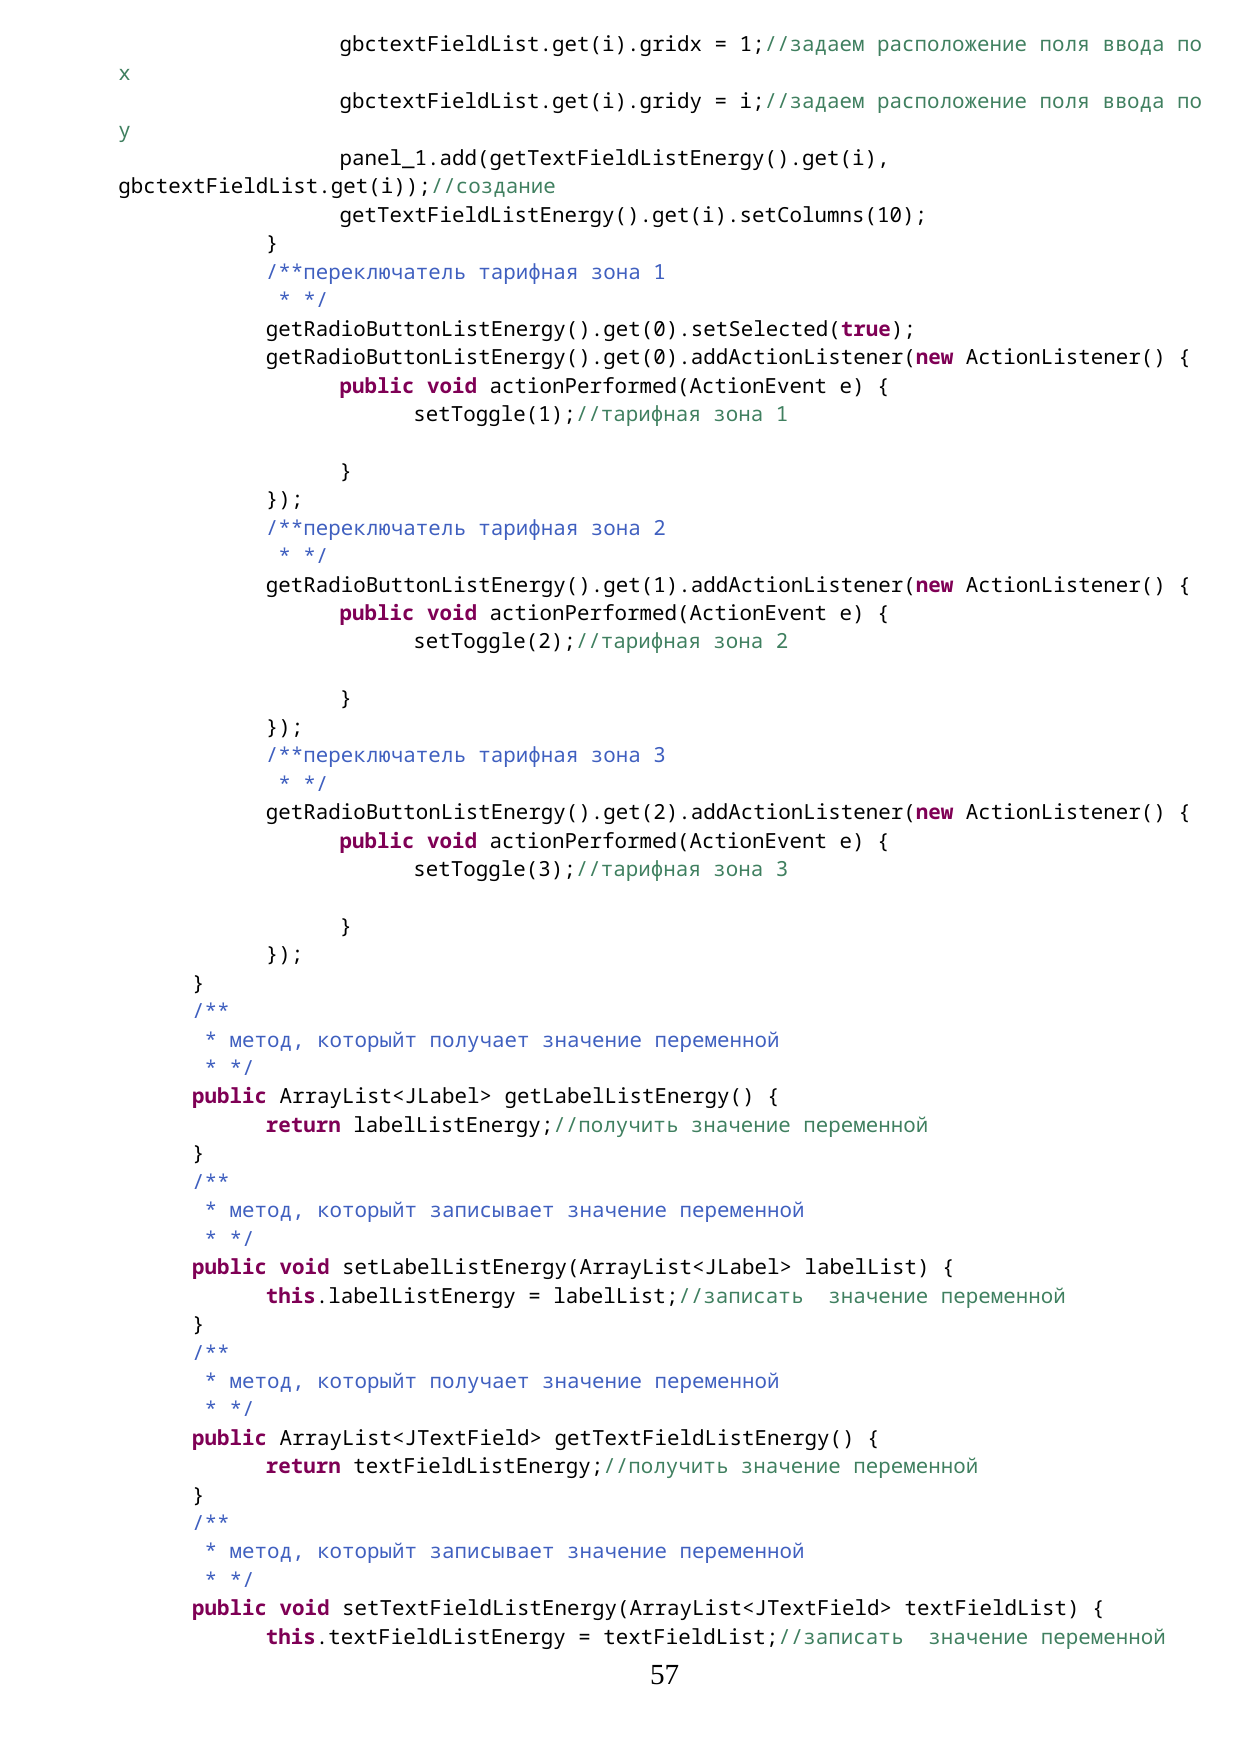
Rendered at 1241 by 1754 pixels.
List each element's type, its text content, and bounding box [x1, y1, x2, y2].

text this.labelListEnergy = labelList;//записать значение переменной [118, 1281, 1211, 1309]
text } [118, 1138, 1211, 1167]
text } [118, 456, 1211, 484]
text } [118, 911, 1211, 939]
text getTextFieldListEnergy().get(i).setColumns(10); [118, 200, 1211, 228]
text getRadioButtonListEnergy().get(0).addActionListener(new ActionListener() { [118, 342, 1211, 371]
text public ArrayList<JLabel> getLabelListEnergy() { [118, 1082, 1211, 1110]
text /**переключатель тарифная зона 1 [118, 257, 1211, 285]
text } [118, 228, 1211, 257]
text /** [118, 1338, 1211, 1366]
text setToggle(3);//тарифная зона 3 [118, 854, 1211, 883]
text * */ [118, 1394, 1211, 1423]
text gbctextFieldList.get(i).gridy = i;//задаем расположение поля ввода по у [118, 86, 1211, 143]
text * */ [118, 541, 1211, 570]
text /**переключатель тарифная зона 2 [118, 513, 1211, 541]
text this.textFieldListEnergy = textFieldList;//записать значение переменной [118, 1622, 1211, 1650]
text public ArrayList<JTextField> getTextFieldListEnergy() { [118, 1423, 1211, 1451]
text } [118, 683, 1211, 712]
text * */ [118, 285, 1211, 314]
text gbctextFieldList.get(i).gridx = 1;//задаем расположение поля ввода по х [118, 29, 1211, 86]
text } [118, 1309, 1211, 1338]
text public void actionPerformed(ActionEvent e) { [118, 826, 1211, 854]
text * */ [118, 1565, 1211, 1593]
text public void setLabelListEnergy(ArrayList<JLabel> labelList) { [118, 1252, 1211, 1281]
text setToggle(1);//тарифная зона 1 [118, 399, 1211, 428]
text /** [118, 1167, 1211, 1195]
text setToggle(2);//тарифная зона 2 [118, 627, 1211, 655]
text }); [118, 712, 1211, 740]
text getRadioButtonListEnergy().get(2).addActionListener(new ActionListener() { [118, 797, 1211, 826]
text /**переключатель тарифная зона 3 [118, 740, 1211, 769]
text * метод, которыйт записывает значение переменной [118, 1537, 1211, 1565]
text public void actionPerformed(ActionEvent e) { [118, 598, 1211, 627]
text }); [118, 939, 1211, 968]
text * метод, которыйт получает значение переменной [118, 1366, 1211, 1394]
text }); [118, 484, 1211, 513]
text return textFieldListEnergy;//получить значение переменной [118, 1451, 1211, 1480]
text getRadioButtonListEnergy().get(0).setSelected(true); [118, 314, 1211, 342]
text * метод, которыйт записывает значение переменной [118, 1195, 1211, 1224]
text /** [118, 1508, 1211, 1537]
text public void actionPerformed(ActionEvent e) { [118, 371, 1211, 399]
text } [118, 1480, 1211, 1508]
text return labelListEnergy;//получить значение переменной [118, 1110, 1211, 1138]
text } [118, 968, 1211, 996]
text /** [118, 996, 1211, 1025]
text public void setTextFieldListEnergy(ArrayList<JTextField> textFieldList) { [118, 1593, 1211, 1622]
text * */ [118, 1224, 1211, 1252]
text * метод, которыйт получает значение переменной [118, 1025, 1211, 1053]
text * */ [118, 769, 1211, 797]
text panel_1.add(getTextFieldListEnergy().get(i), gbctextFieldList.get(i));//создание [118, 143, 1211, 200]
text * */ [118, 1053, 1211, 1082]
text getRadioButtonListEnergy().get(1).addActionListener(new ActionListener() { [118, 570, 1211, 598]
